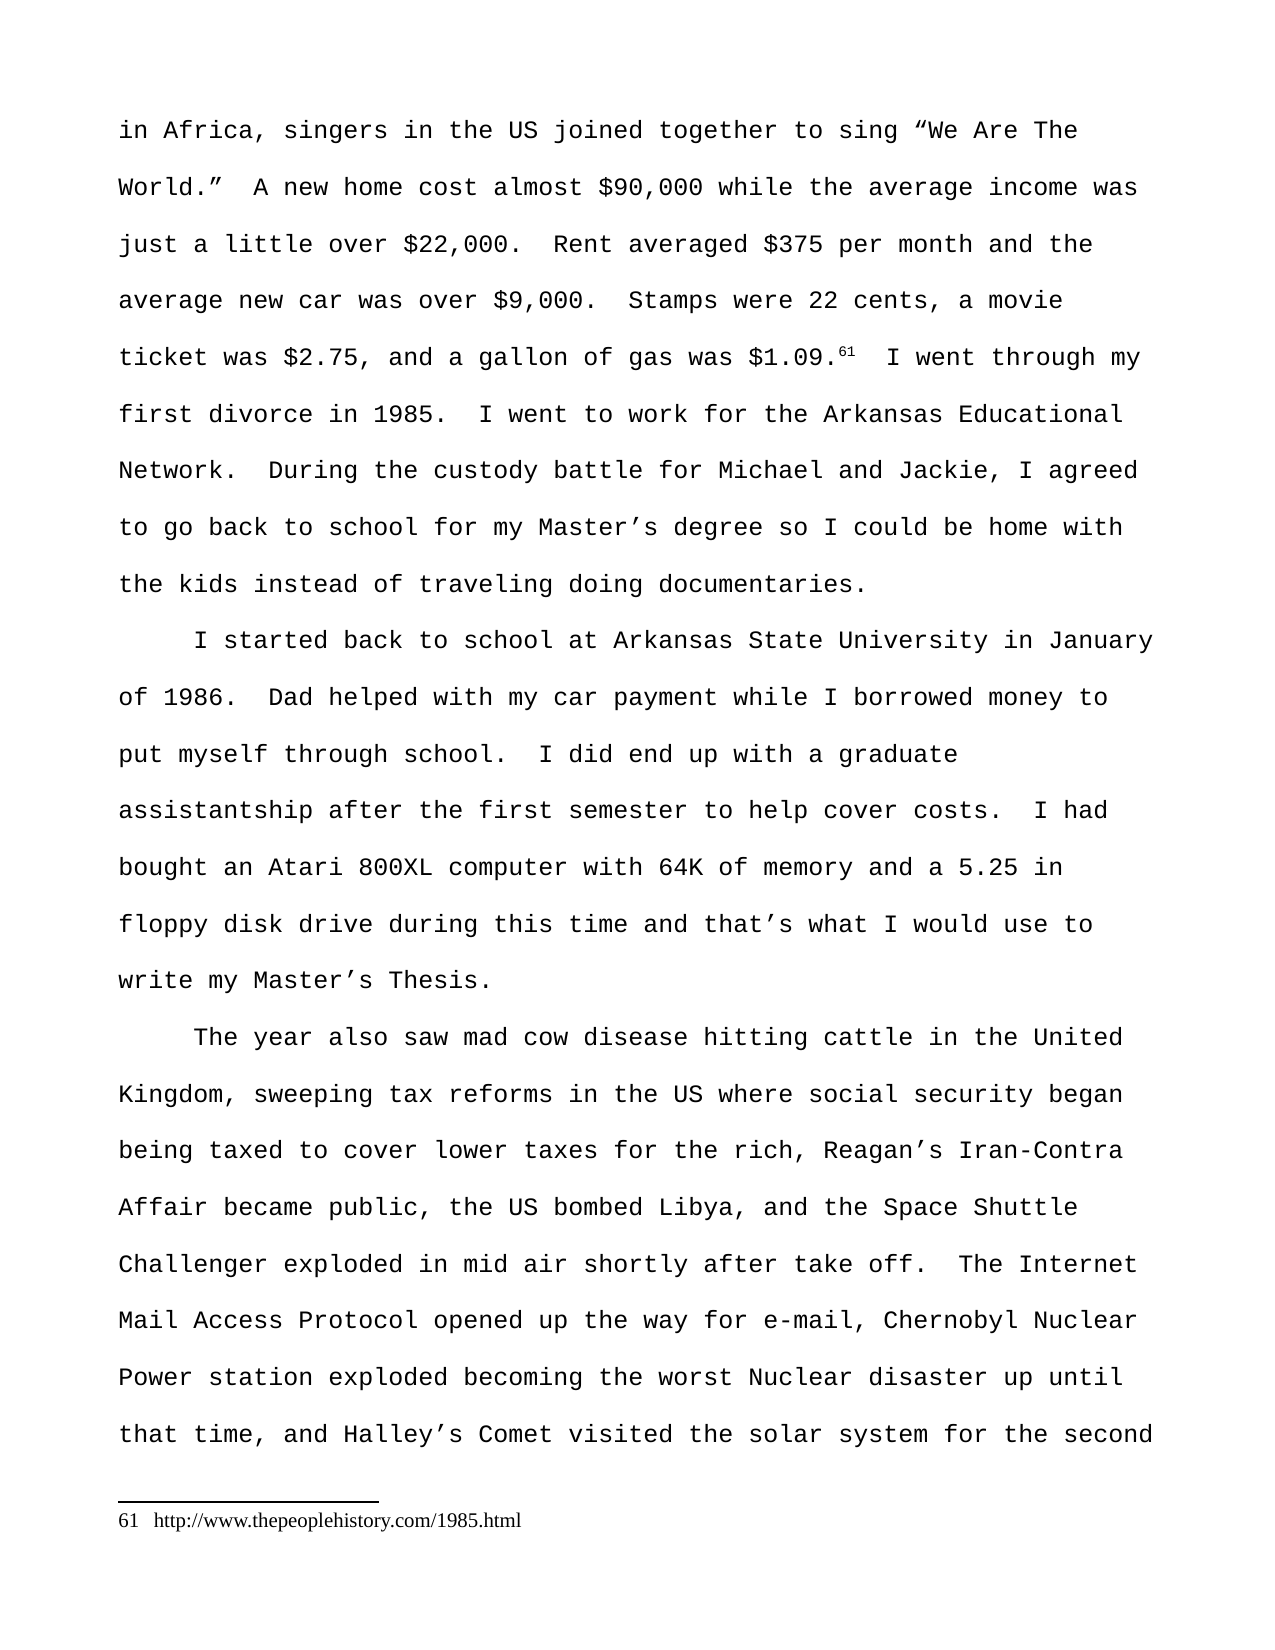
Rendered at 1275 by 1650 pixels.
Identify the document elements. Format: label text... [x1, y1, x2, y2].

text I started back to school at Arkansas State University in January of 1986. Dad helped with my car payment while I borrowed money to put myself through school. I did end up with a graduate assistantship after the first semester to help cover costs. I had bought an Atari 800XL computer with 64K of memory and a 5.25 in floppy disk drive during this time and that’s what I would use to write my Master’s Thesis. [118, 628, 1157, 996]
text The year also saw mad cow disease hitting cattle in the United Kingdom, sweeping tax reforms in the US where social security began being taxed to cover lower taxes for the rich, Reagan’s Iran-Contra Affair became public, the US bombed Libya, and the Space Shuttle Challenger exploded in mid air shortly after take off. The Internet Mail Access Protocol opened up the way for e-mail, Chernobyl Nuclear Power station exploded becoming the worst Nuclear disaster up until that time, and Halley’s Comet visited the solar system for the second [118, 1025, 1157, 1450]
text in Africa, singers in the US joined together to sing “We Are The World.” A new home cost almost $90,000 while the average income was just a little over $22,000. Rent averaged $375 per month and the average new car was over $9,000. Stamps were 22 cents, a movie ticket was $2.75, and a gallon of gas was $1.09. I went through my first divorce in 1985. I went to work for the Arkansas Educational Network. During the custody battle for Michael and Jackie, I agreed to go back to school for my Master’s degree so I could be home with the kids instead of traveling doing documentaries. [118, 118, 1157, 600]
text http://www.thepeoplehistory.com/1985.html [118, 1508, 1157, 1532]
